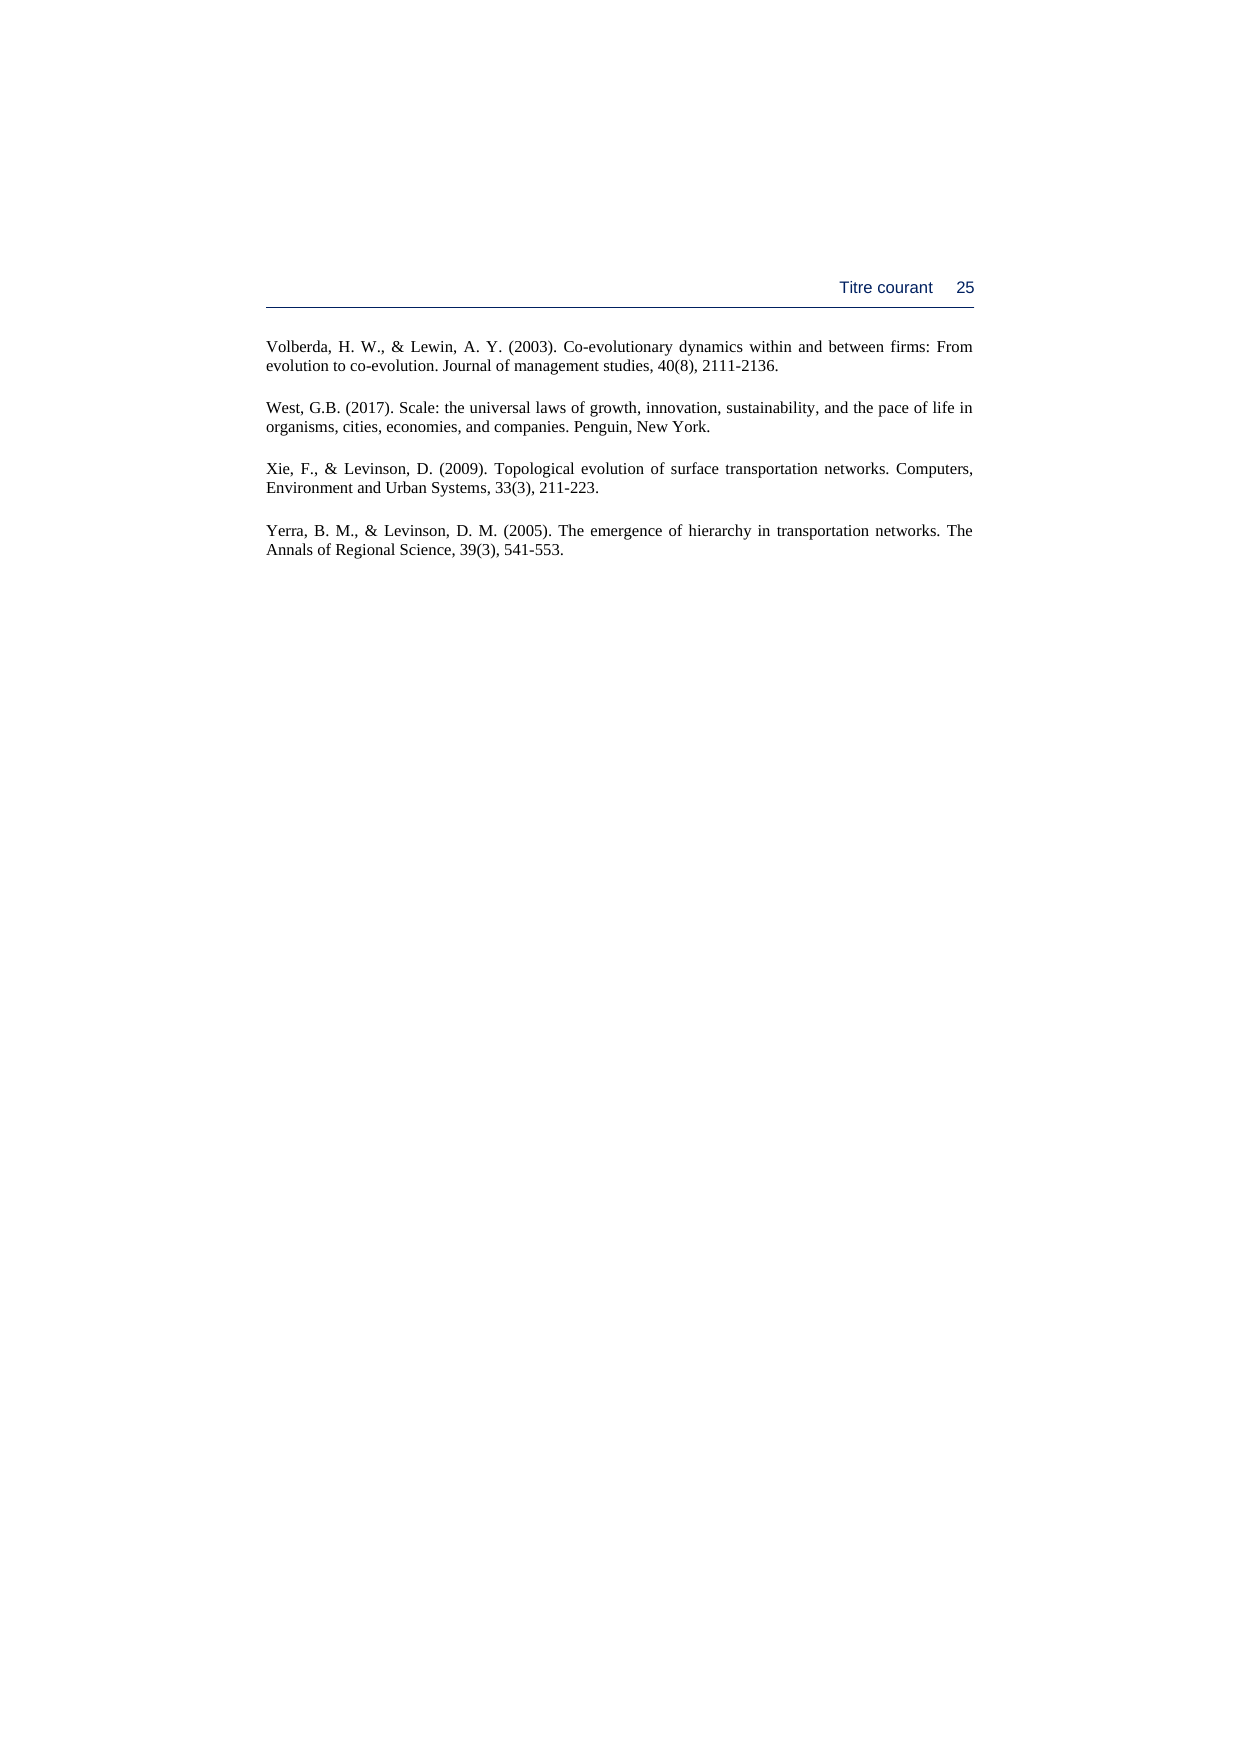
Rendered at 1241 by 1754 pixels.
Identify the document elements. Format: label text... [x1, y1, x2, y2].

text Volberda, H. W., & Lewin, A. Y. (2003). Co‐evolutionary dynamics within and between firms: From evolution to co‐evolution. Journal of management studies, 40(8), 2111-2136. [266, 337, 974, 375]
text West, G.B. (2017). Scale: the universal laws of growth, innovation, sustainability, and the pace of life in organisms, cities, economies, and companies. Penguin, New York. [266, 398, 974, 436]
text Xie, F., & Levinson, D. (2009). Topological evolution of surface transportation networks. Computers, Environment and Urban Systems, 33(3), 211-223. [266, 459, 974, 497]
text Yerra, B. M., & Levinson, D. M. (2005). The emergence of hierarchy in transportation networks. The Annals of Regional Science, 39(3), 541-553. [266, 520, 974, 559]
